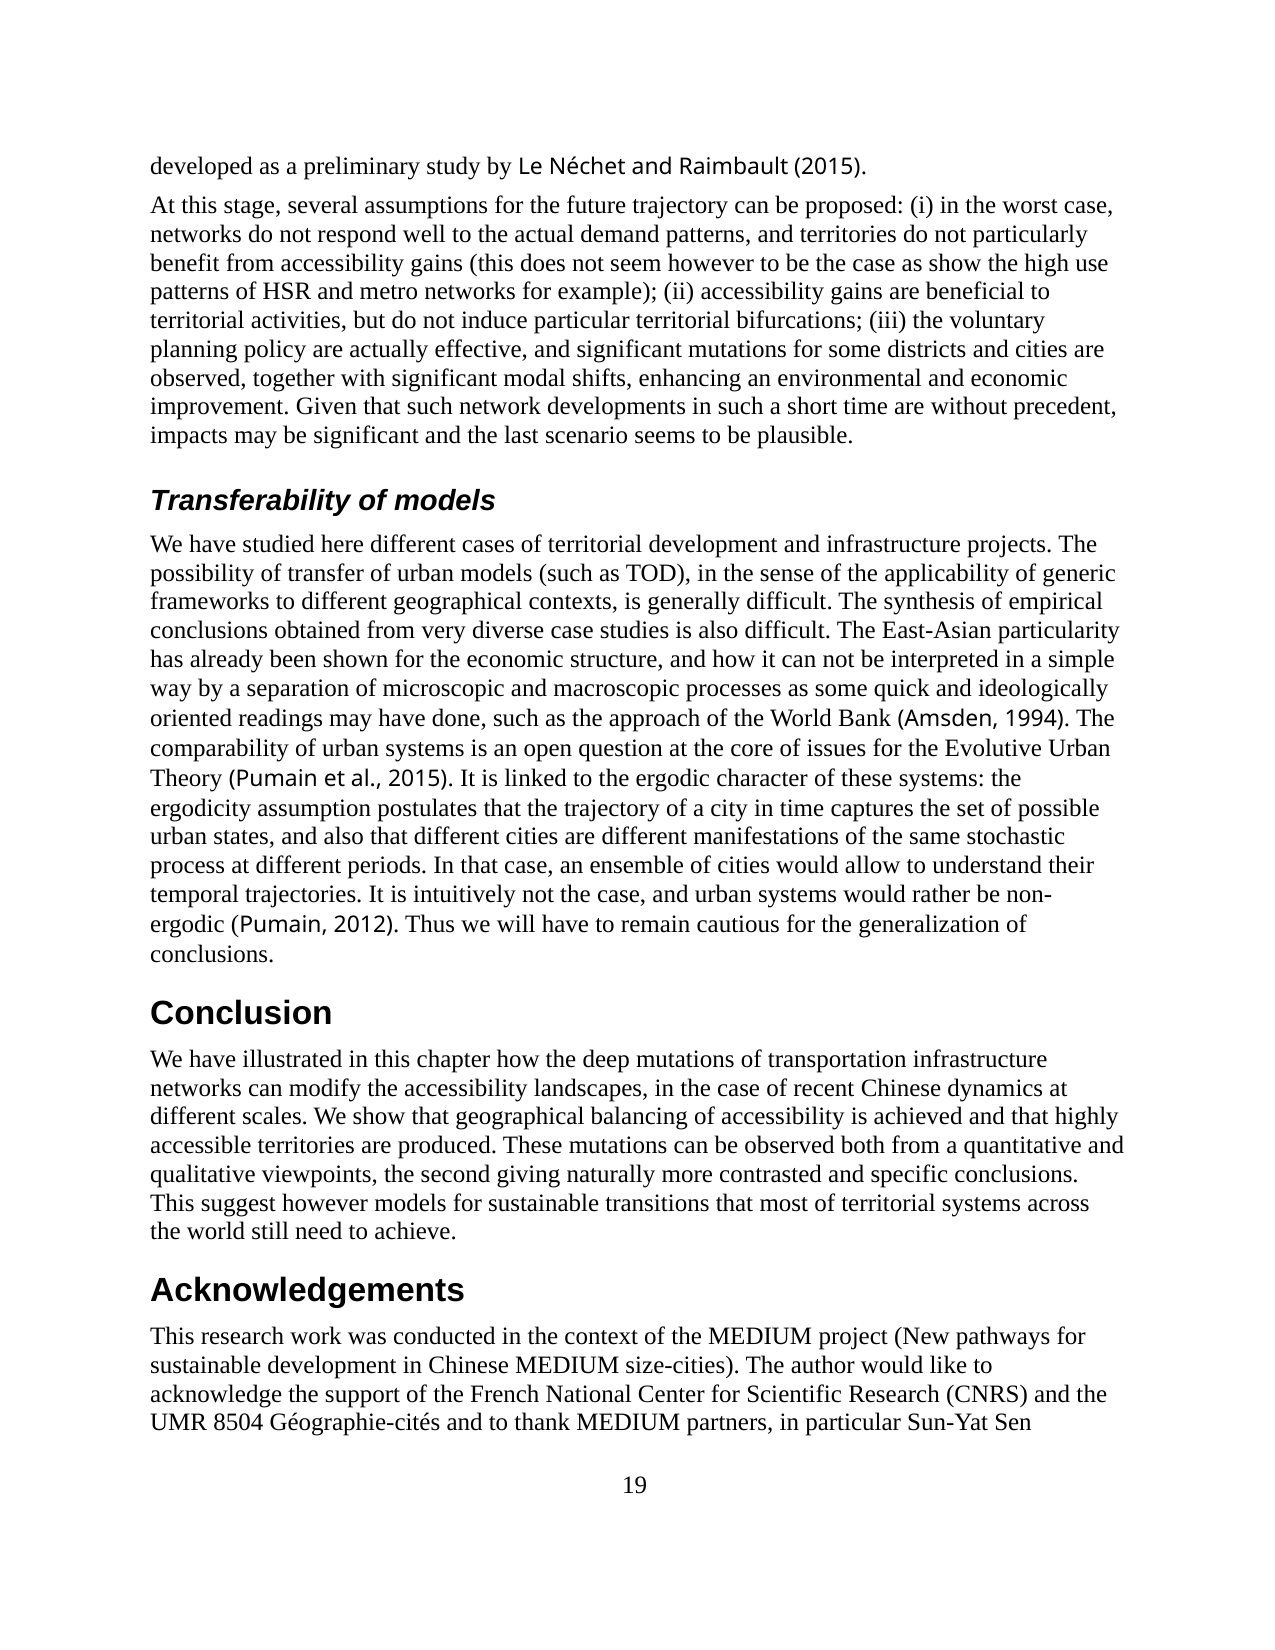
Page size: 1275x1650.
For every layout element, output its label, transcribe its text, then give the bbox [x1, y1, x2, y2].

subtitle Acknowledgements [150, 1270, 1125, 1309]
subtitle Conclusion [150, 993, 1125, 1031]
text We have studied here different cases of territorial development and infrastructure projects. The possibility of transfer of urban models (such as TOD), in the sense of the applicability of generic frameworks to different geographical contexts, is generally difficult. The synthesis of empirical conclusions obtained from very diverse case studies is also difficult. The East-Asian particularity has already been shown for the economic structure, and how it can not be interpreted in a simple way by a separation of microscopic and macroscopic processes as some quick and ideologically oriented readings may have done, such as the approach of the World Bank (Amsden, 1994). The comparability of urban systems is an open question at the core of issues for the Evolutive Urban Theory (Pumain et al., 2015). It is linked to the ergodic character of these systems: the ergodicity assumption postulates that the trajectory of a city in time captures the set of possible urban states, and also that different cities are different manifestations of the same stochastic process at different periods. In that case, an ensemble of cities would allow to understand their temporal trajectories. It is intuitively not the case, and urban systems would rather be non-ergodic (Pumain, 2012). Thus we will have to remain cautious for the generalization of conclusions. [150, 529, 1125, 968]
text developed as a preliminary study by Le Néchet and Raimbault (2015). [150, 150, 1125, 181]
text This research work was conducted in the context of the MEDIUM project (New pathways for sustainable development in Chinese MEDIUM size-cities). The author would like to acknowledge the support of the French National Center for Scientific Research (CNRS) and the UMR 8504 Géographie-cités and to thank MEDIUM partners, in particular Sun-Yat Sen [150, 1321, 1125, 1436]
text At this stage, several assumptions for the future trajectory can be proposed: (i) in the worst case, networks do not respond well to the actual demand patterns, and territories do not particularly benefit from accessibility gains (this does not seem however to be the case as show the high use patterns of HSR and metro networks for example); (ii) accessibility gains are beneficial to territorial activities, but do not induce particular territorial bifurcations; (iii) the voluntary planning policy are actually effective, and significant mutations for some districts and cities are observed, together with significant modal shifts, enhancing an environmental and economic improvement. Given that such network developments in such a short time are without precedent, impacts may be significant and the last scenario seems to be plausible. [150, 190, 1125, 449]
subtitle Transferability of models [150, 483, 1125, 516]
text We have illustrated in this chapter how the deep mutations of transportation infrastructure networks can modify the accessibility landscapes, in the case of recent Chinese dynamics at different scales. We show that geographical balancing of accessibility is achieved and that highly accessible territories are produced. These mutations can be observed both from a quantitative and qualitative viewpoints, the second giving naturally more contrasted and specific conclusions. This suggest however models for sustainable transitions that most of territorial systems across the world still need to achieve. [150, 1044, 1125, 1245]
